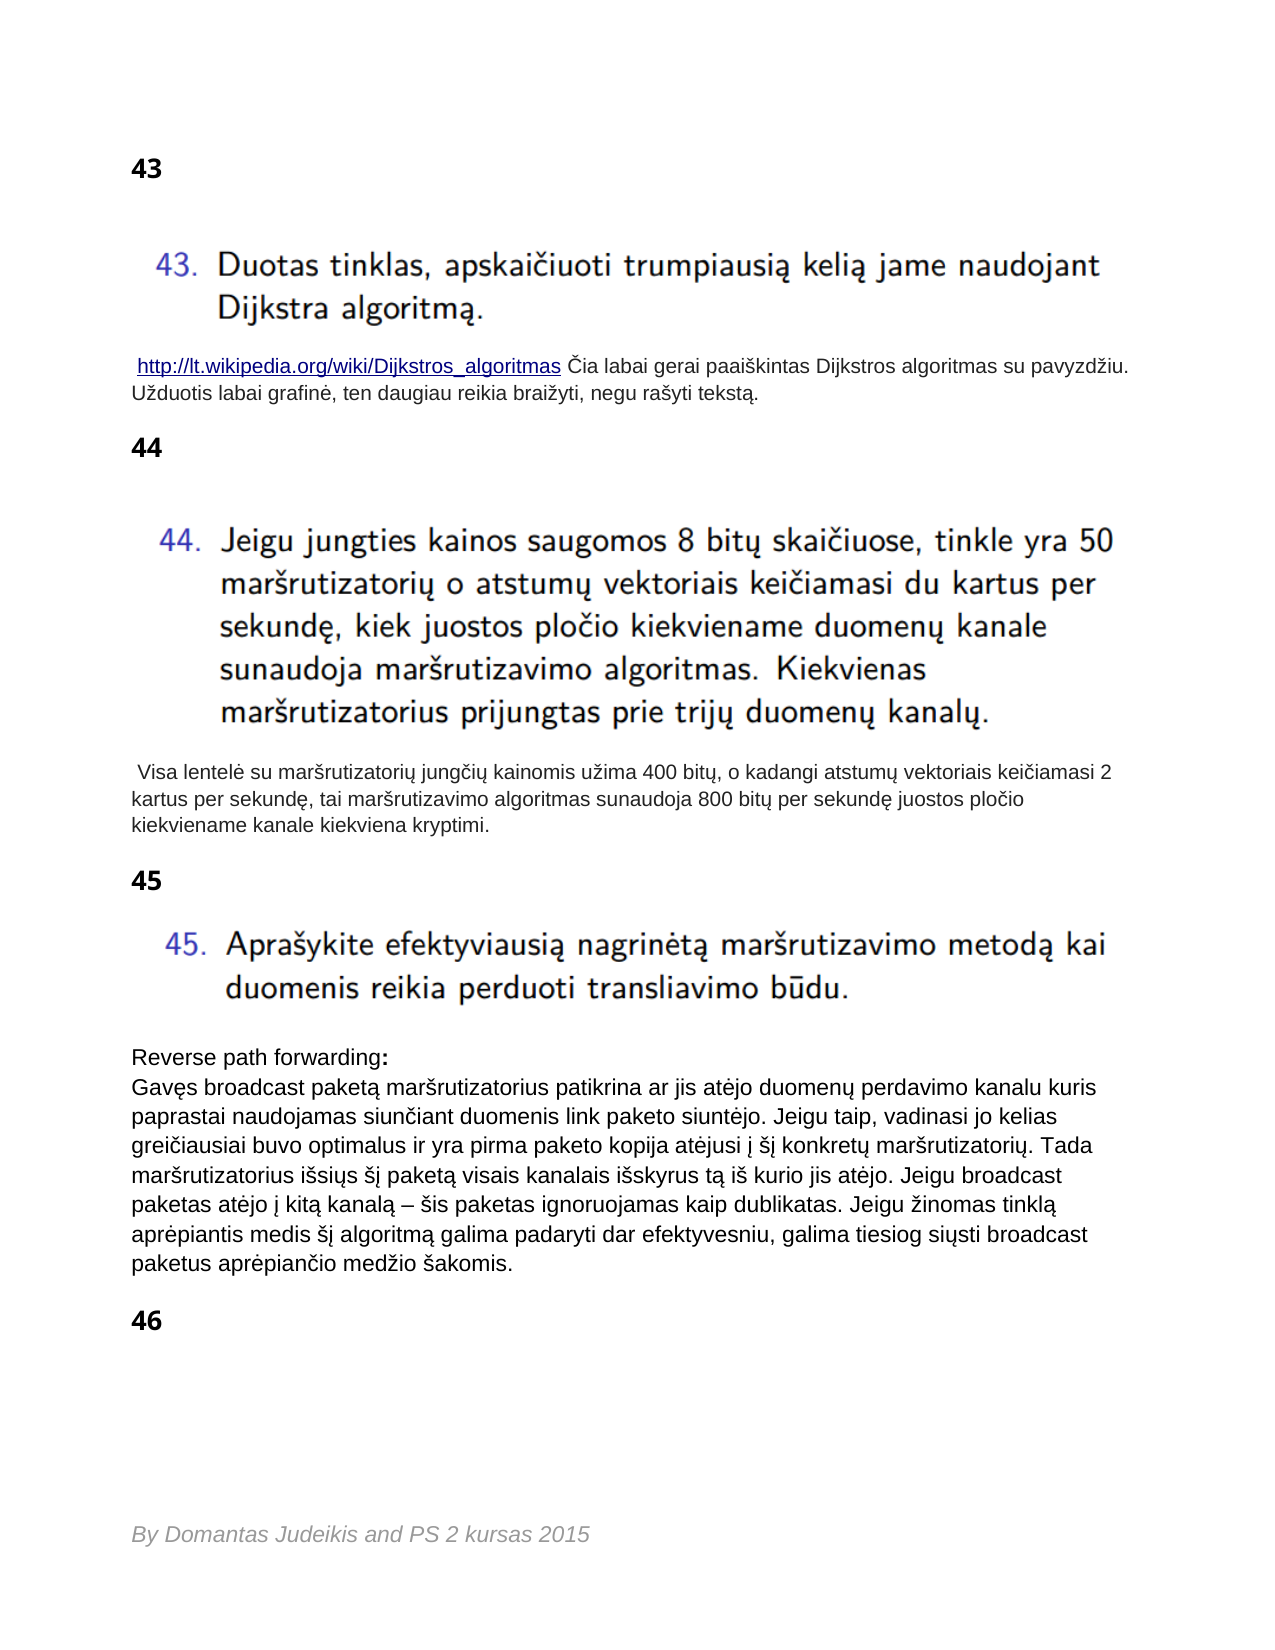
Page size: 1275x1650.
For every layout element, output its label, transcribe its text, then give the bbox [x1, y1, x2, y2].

subtitle 44 [131, 429, 1144, 466]
text Gavęs broadcast paketą maršrutizatorius patikrina ar jis atėjo duomenų perdavimo kanalu kuris paprastai naudojamas siunčiant duomenis link paketo siuntėjo. Jeigu taip, vadinasi jo kelias greičiausiai buvo optimalus ir yra pirma paketo kopija atėjusi į šį konkretų maršrutizatorių. Tada maršrutizatorius išsiųs šį paketą visais kanalais išskyrus tą iš kurio jis atėjo. Jeigu broadcast paketas atėjo į kitą kanalą – šis paketas ignoruojamas kaip dublikatas. Jeigu žinomas tinklą aprėpiantis medis šį algoritmą galima padaryti dar efektyvesniu, galima tiesiog siųsti broadcast paketus aprėpiančio medžio šakomis. [131, 1074, 1144, 1276]
picture [150, 240, 1125, 333]
text http://lt.wikipedia.org/wiki/Dijkstros_algoritmas Čia labai gerai paaiškintas Dijkstros algoritmas su pavyzdžiu. Užduotis labai grafinė, ten daugiau reikia braižyti, negu rašyti tekstą. [131, 355, 1144, 404]
subtitle 45 [131, 861, 1144, 898]
picture [150, 922, 1125, 1023]
text Visa lentelė su maršrutizatorių jungčių kainomis užima 400 bitų, o kadangi atstumų vektoriais keičiamasi 2 kartus per sekundę, tai maršrutizavimo algoritmas sunaudoja 800 bitų per sekundę juostos pločio kiekviename kanale kiekviena kryptimi. [131, 761, 1144, 837]
text Reverse path forwarding: [131, 1045, 1144, 1071]
subtitle 43 [131, 150, 1144, 187]
subtitle 46 [131, 1301, 1144, 1338]
picture [150, 519, 1125, 739]
